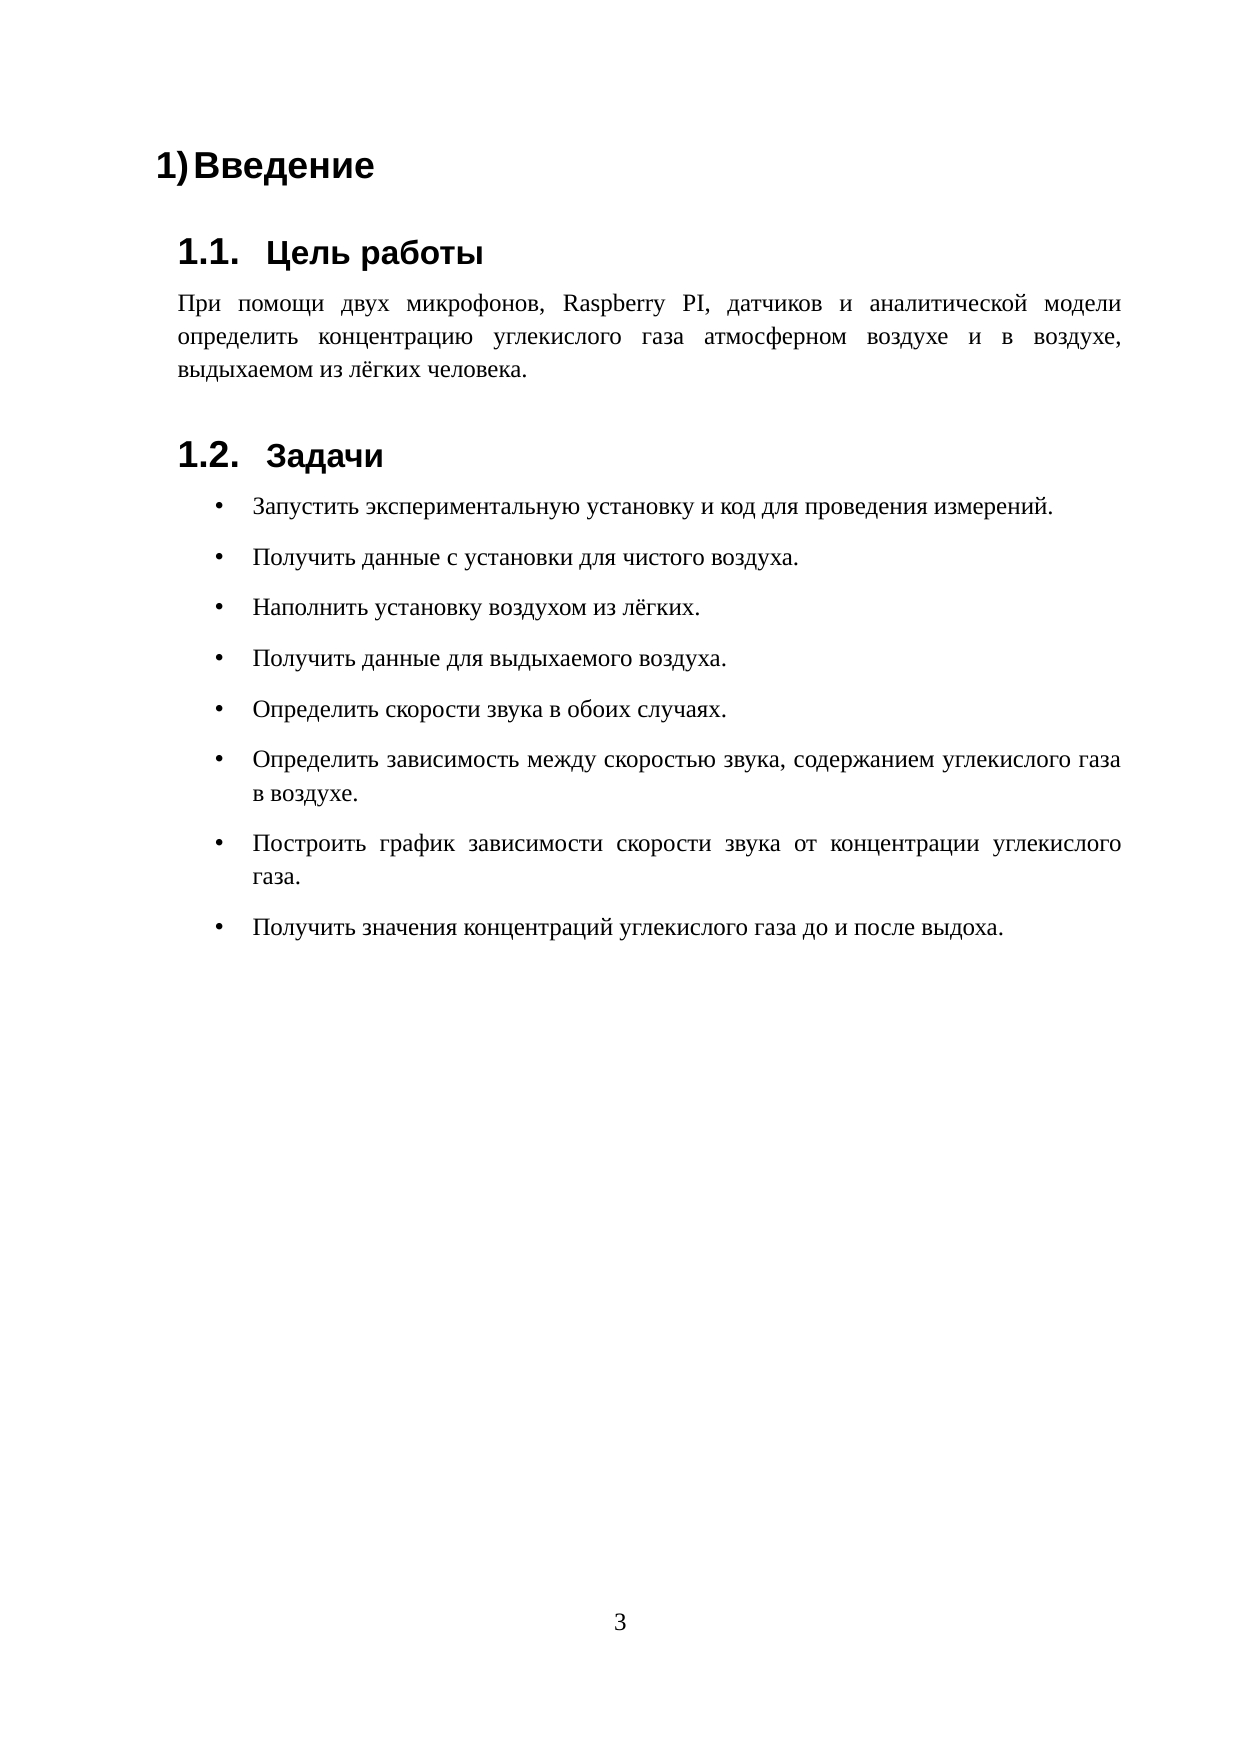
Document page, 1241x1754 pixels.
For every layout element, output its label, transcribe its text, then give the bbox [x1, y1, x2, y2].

list Определить скорости звука в обоих случаях. [215, 694, 1122, 723]
list Наполнить установку воздухом из лёгких. [215, 592, 1122, 621]
list Определить зависимость между скоростью звука, содержанием углекислого газа в воздухе. [215, 744, 1122, 806]
text При помощи двух микрофонов, Raspberry PI, датчиков и аналитической модели определить концентрацию углекислого газа атмосферном воздухе и в воздухе, выдыхаемом из лёгких человека. [177, 288, 1122, 383]
subtitle Введение [156, 143, 1122, 186]
list Получить значения концентраций углекислого газа до и после выдоха. [215, 912, 1122, 941]
list Построить график зависимости скорости звука от концентрации углекислого газа. [215, 828, 1122, 890]
list Получить данные с установки для чистого воздуха. [215, 542, 1122, 570]
subtitle Цель работы [177, 229, 1093, 273]
list Запустить экспериментальную установку и код для проведения измерений. [215, 491, 1122, 520]
subtitle Задачи [177, 432, 1093, 476]
list Получить данные для выдыхаемого воздуха. [215, 643, 1122, 672]
